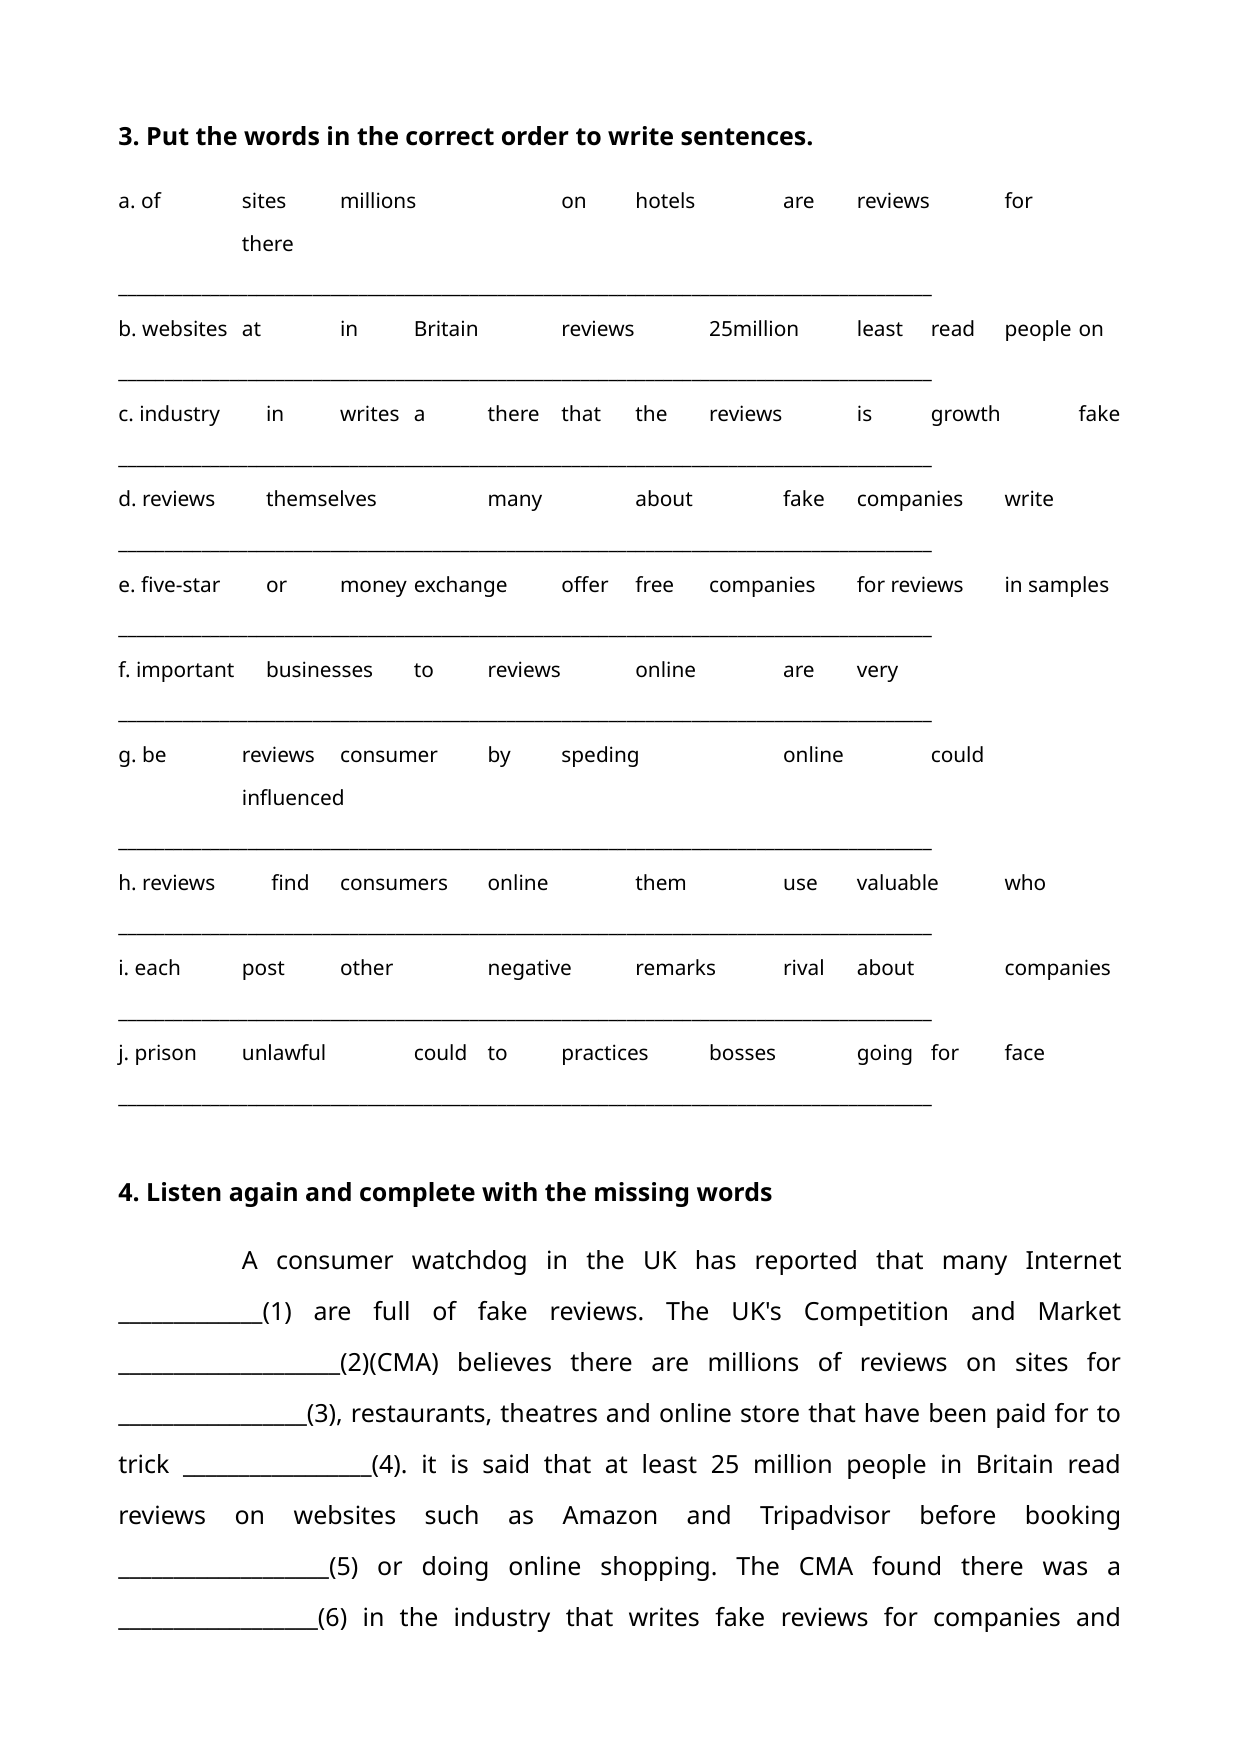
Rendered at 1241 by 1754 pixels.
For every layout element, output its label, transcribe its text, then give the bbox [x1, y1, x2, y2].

text ________________________________________________________________________________________ [118, 911, 1122, 939]
text 4. Listen again and complete with the missing words [118, 1174, 1122, 1209]
text ________________________________________________________________________________________ [118, 697, 1122, 726]
text a. of sites millions on hotels are reviews for there [118, 186, 1122, 257]
text 3. Put the words in the correct order to write sentences. [118, 118, 1122, 152]
text d. reviews themselves many about fake companies write [118, 484, 1122, 513]
text ________________________________________________________________________________________ [118, 527, 1122, 556]
text b. websites at in Britain reviews 25million least read people on [118, 314, 1122, 342]
text g. be reviews consumer by speding online could influenced [118, 740, 1122, 811]
text f. important businesses to reviews online are very [118, 655, 1122, 683]
text c. industry in writes a there that the reviews is growth fake [118, 399, 1122, 428]
text ________________________________________________________________________________________ [118, 357, 1122, 385]
text ________________________________________________________________________________________ [118, 1081, 1122, 1109]
text ________________________________________________________________________________________ [118, 271, 1122, 300]
text ________________________________________________________________________________________ [118, 442, 1122, 470]
text h. reviews find consumers online them use valuable who [118, 868, 1122, 896]
text i. each post other negative remarks rival about companies [118, 953, 1122, 982]
text ________________________________________________________________________________________ [118, 825, 1122, 854]
text e. five-star or money exchange offer free companies for reviews in samples [118, 570, 1122, 598]
text j. prison unlawful could to practices bosses going for face [118, 1038, 1122, 1067]
text ________________________________________________________________________________________ [118, 612, 1122, 641]
text A consumer watchdog in the UK has reported that many Internet _____________(1) are full of fake reviews. The UK's Competition and Market ____________________(2)(CMA) believes there are millions of reviews on sites for _________________(3), restaurants, theatres and online store that have been paid for to trick _________________(4). it is said that at least 25 million people in Britain read reviews on websites such as Amazon and Tripadvisor before booking ___________________(5) or doing online shopping. The CMA found there was a __________________(6) in the industry that writes fake reviews for companies and [118, 1243, 1122, 1634]
text ________________________________________________________________________________________ [118, 996, 1122, 1024]
